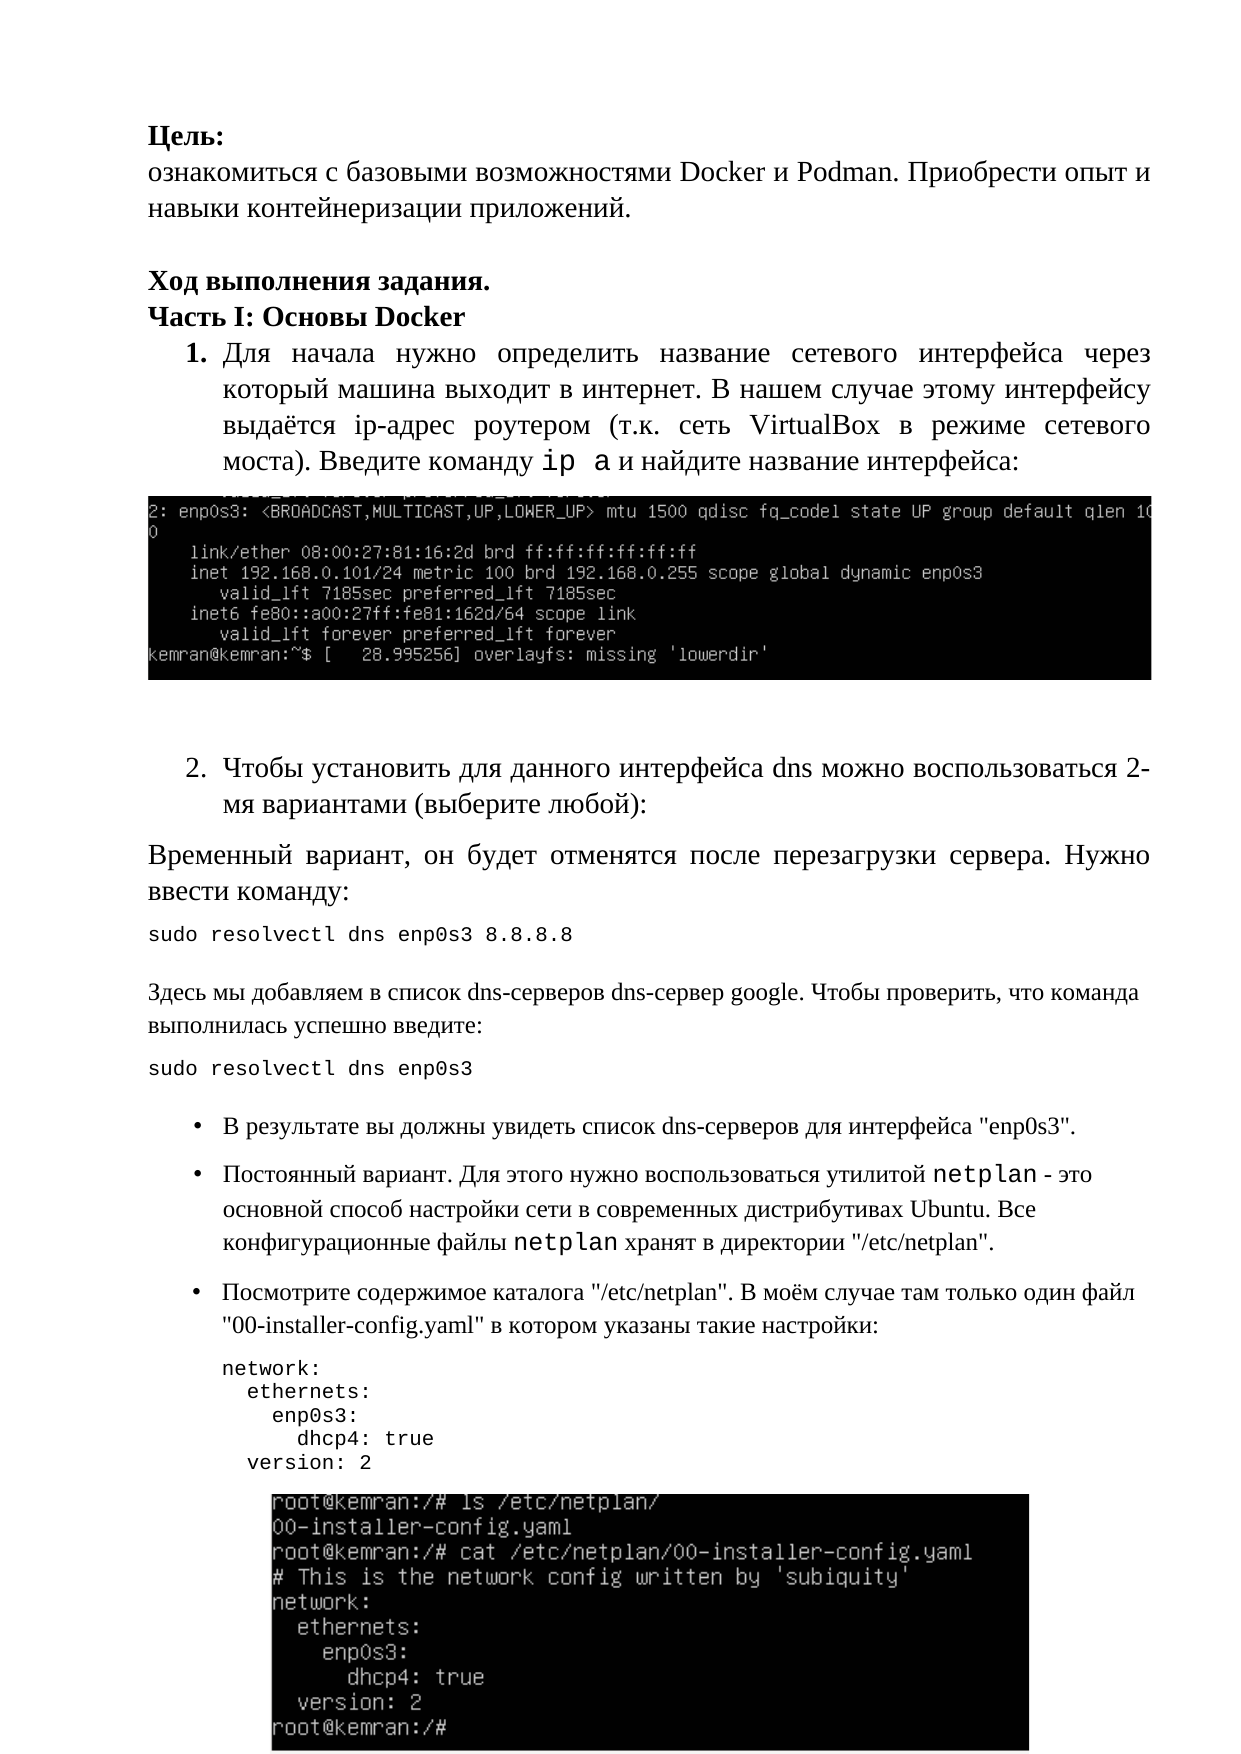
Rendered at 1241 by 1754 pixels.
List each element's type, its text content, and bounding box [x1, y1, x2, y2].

text Здесь мы добавляем в список dns-серверов dns-сервер google. Чтобы проверить, что команда выполнилась успешно введите: [148, 977, 1152, 1039]
text Временный вариант, он будет отменятся после перезагрузки сервера. Нужно ввести команду: [148, 837, 1152, 907]
list enp0s3: [192, 1405, 1152, 1428]
list Посмотрите содержимое каталога "/etc/netplan". В моём случае там только один файл "00-installer-config.yaml" в котором указаны такие настройки: [192, 1277, 1152, 1339]
list version: 2 [192, 1452, 1152, 1476]
picture [269, 1494, 1030, 1754]
picture [147, 496, 1152, 680]
subtitle Цель: [148, 118, 1152, 152]
subtitle Часть I: Основы Docker [148, 299, 1152, 332]
text ознакомиться с базовыми возможностями Docker и Podman. Приобрести опыт и навыки контейнеризации приложений. [148, 154, 1152, 224]
list Для начала нужно определить название сетевого интерфейса через который машина выходит в интернет. В нашем случае этому интерфейсу выдаётся ip-адрес роутером (т.к. сеть VirtualBox в режиме сетевого моста). Введите команду ip a и найдите название интерфейса: [185, 335, 1152, 479]
list Постоянный вариант. Для этого нужно воспользоваться утилитой netplan - это основной способ настройки сети в современных дистрибутивах Ubuntu. Все конфигурационные файлы netplan хранят в директории "/etc/netplan". [193, 1159, 1152, 1258]
list network: [192, 1357, 1152, 1381]
text sudo resolvectl dns enp0s3 [148, 1058, 1152, 1082]
list Чтобы установить для данного интерфейса dns можно воспользоваться 2-мя вариантами (выберите любой): [185, 751, 1152, 820]
subtitle Ход выполнения задания. [148, 263, 1152, 296]
list В результате вы должны увидеть список dns-серверов для интерфейса "enp0s3". [193, 1111, 1152, 1140]
text sudo resolvectl dns enp0s3 8.8.8.8 [148, 924, 1152, 948]
list dhcp4: true [192, 1428, 1152, 1452]
list ethernets: [192, 1381, 1152, 1405]
